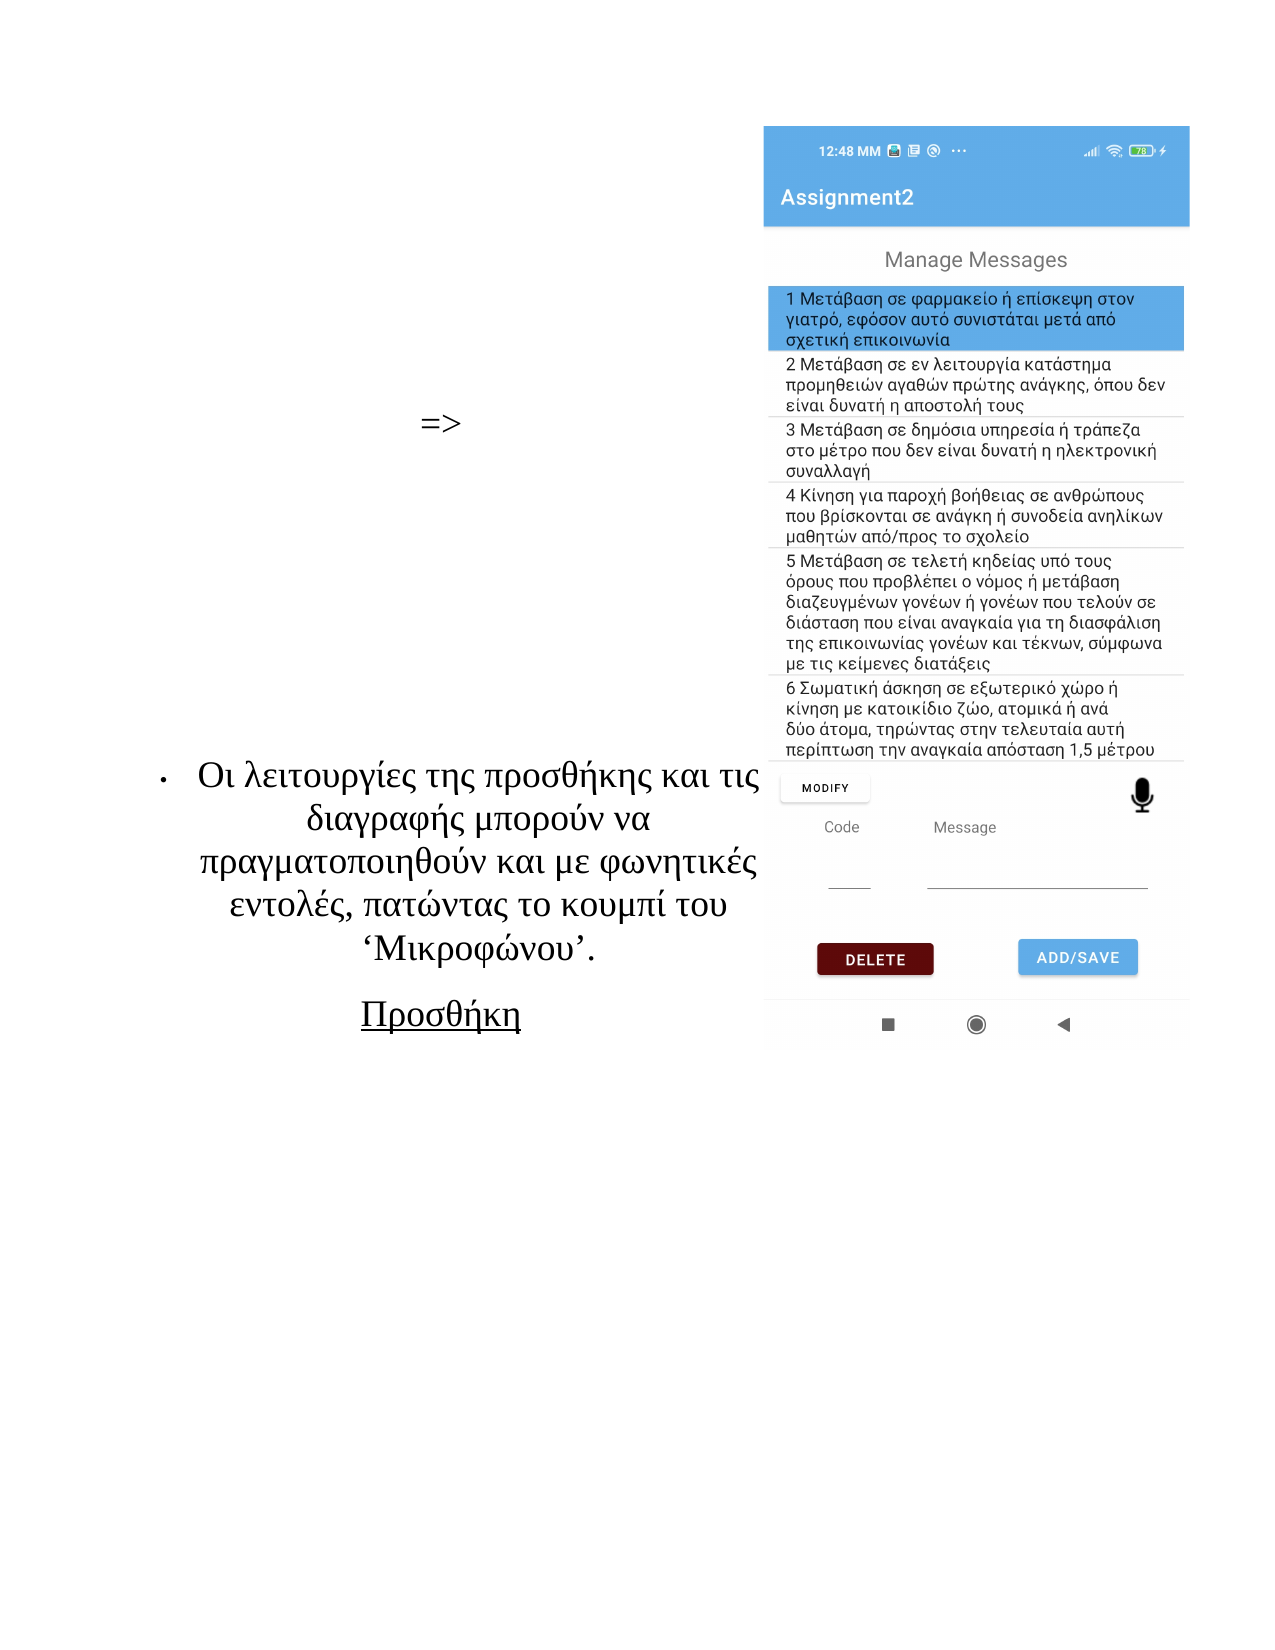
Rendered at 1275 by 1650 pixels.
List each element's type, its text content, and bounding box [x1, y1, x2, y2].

list Οι λειτουργίες της προσθήκης και τις διαγραφής μπορούν να πραγματοποιηθούν και με φωνητικές εντολές, πατώντας το κουμπί του ‘Μικροφώνου’. [156, 752, 763, 968]
picture [763, 126, 1190, 1050]
text Προσθήκη [118, 992, 763, 1035]
text => [118, 402, 763, 445]
